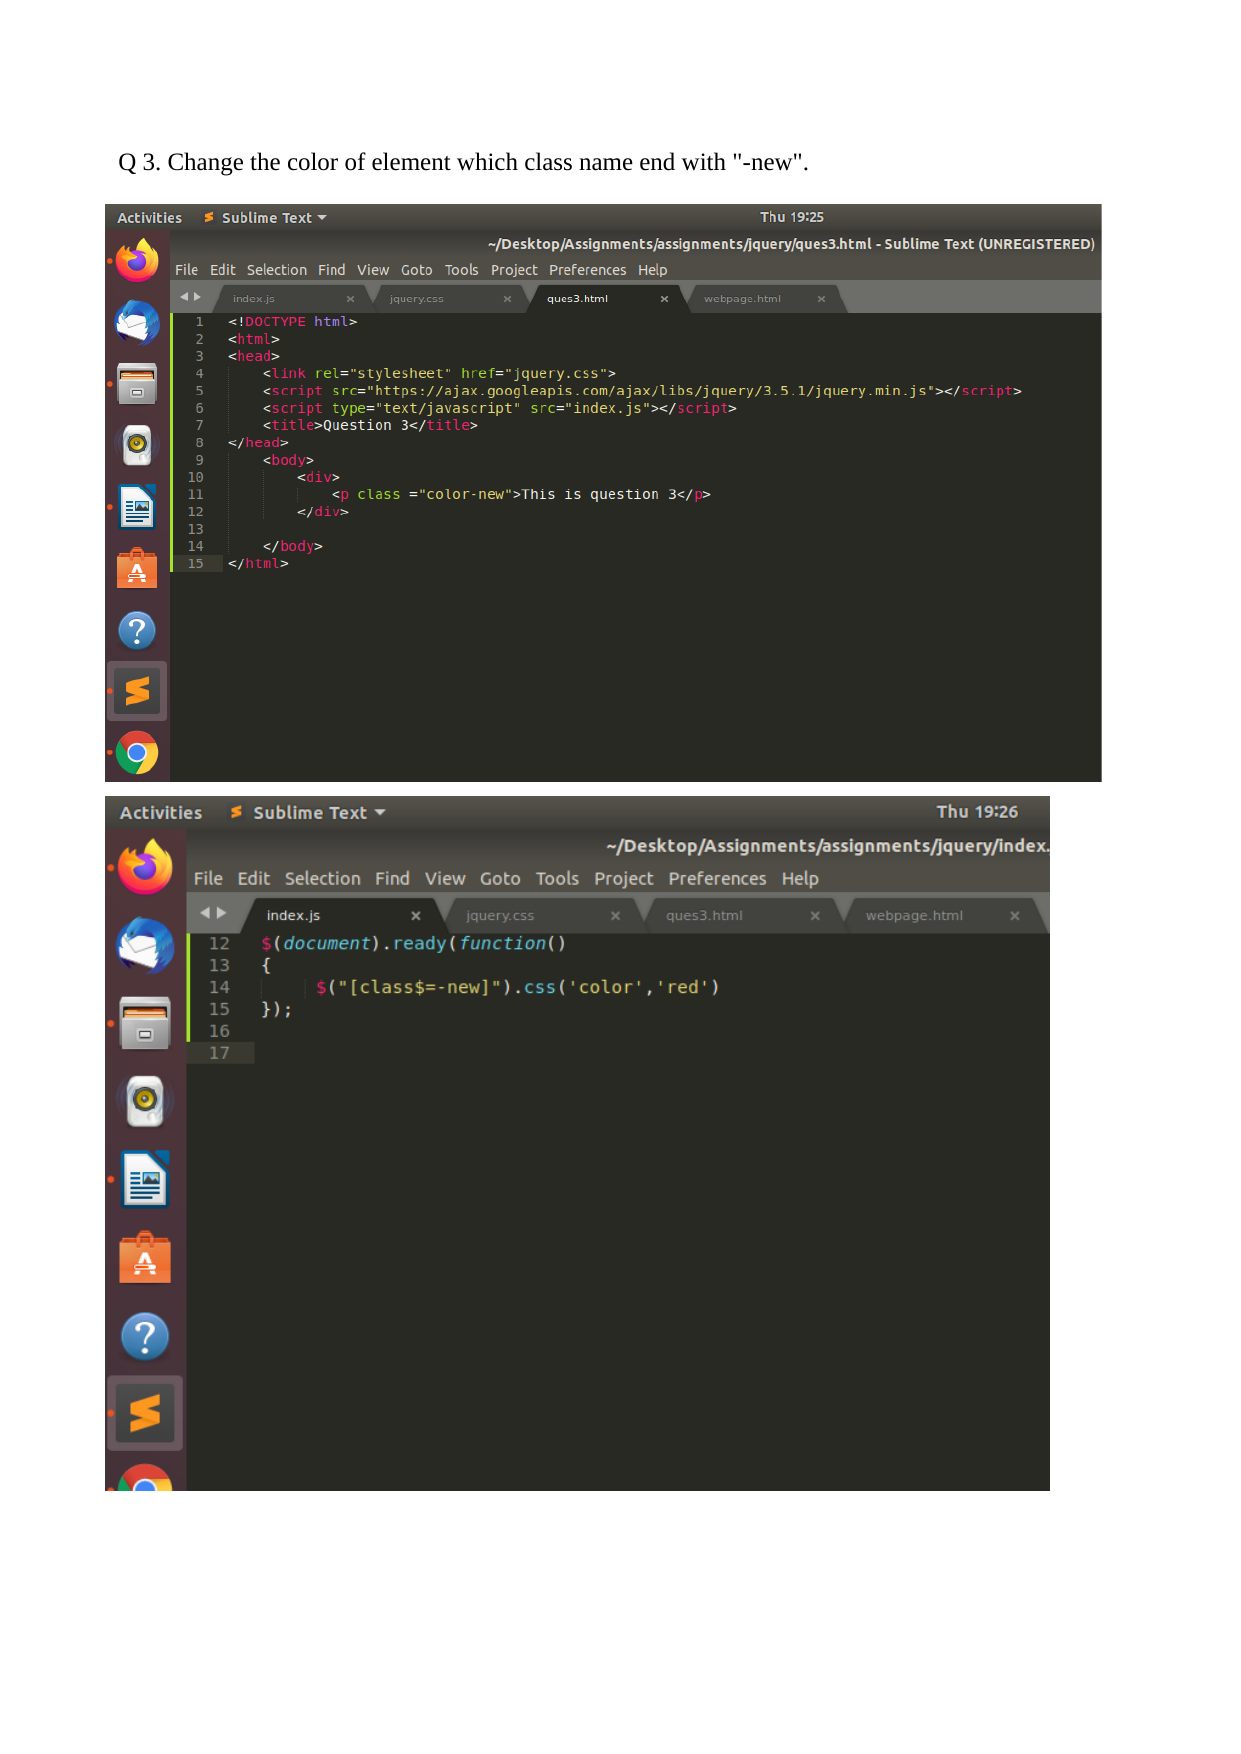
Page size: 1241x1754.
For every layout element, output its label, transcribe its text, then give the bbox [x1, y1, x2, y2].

text Q 3. Change the color of element which class name end with "-new". [118, 147, 1122, 176]
picture [105, 204, 1102, 782]
